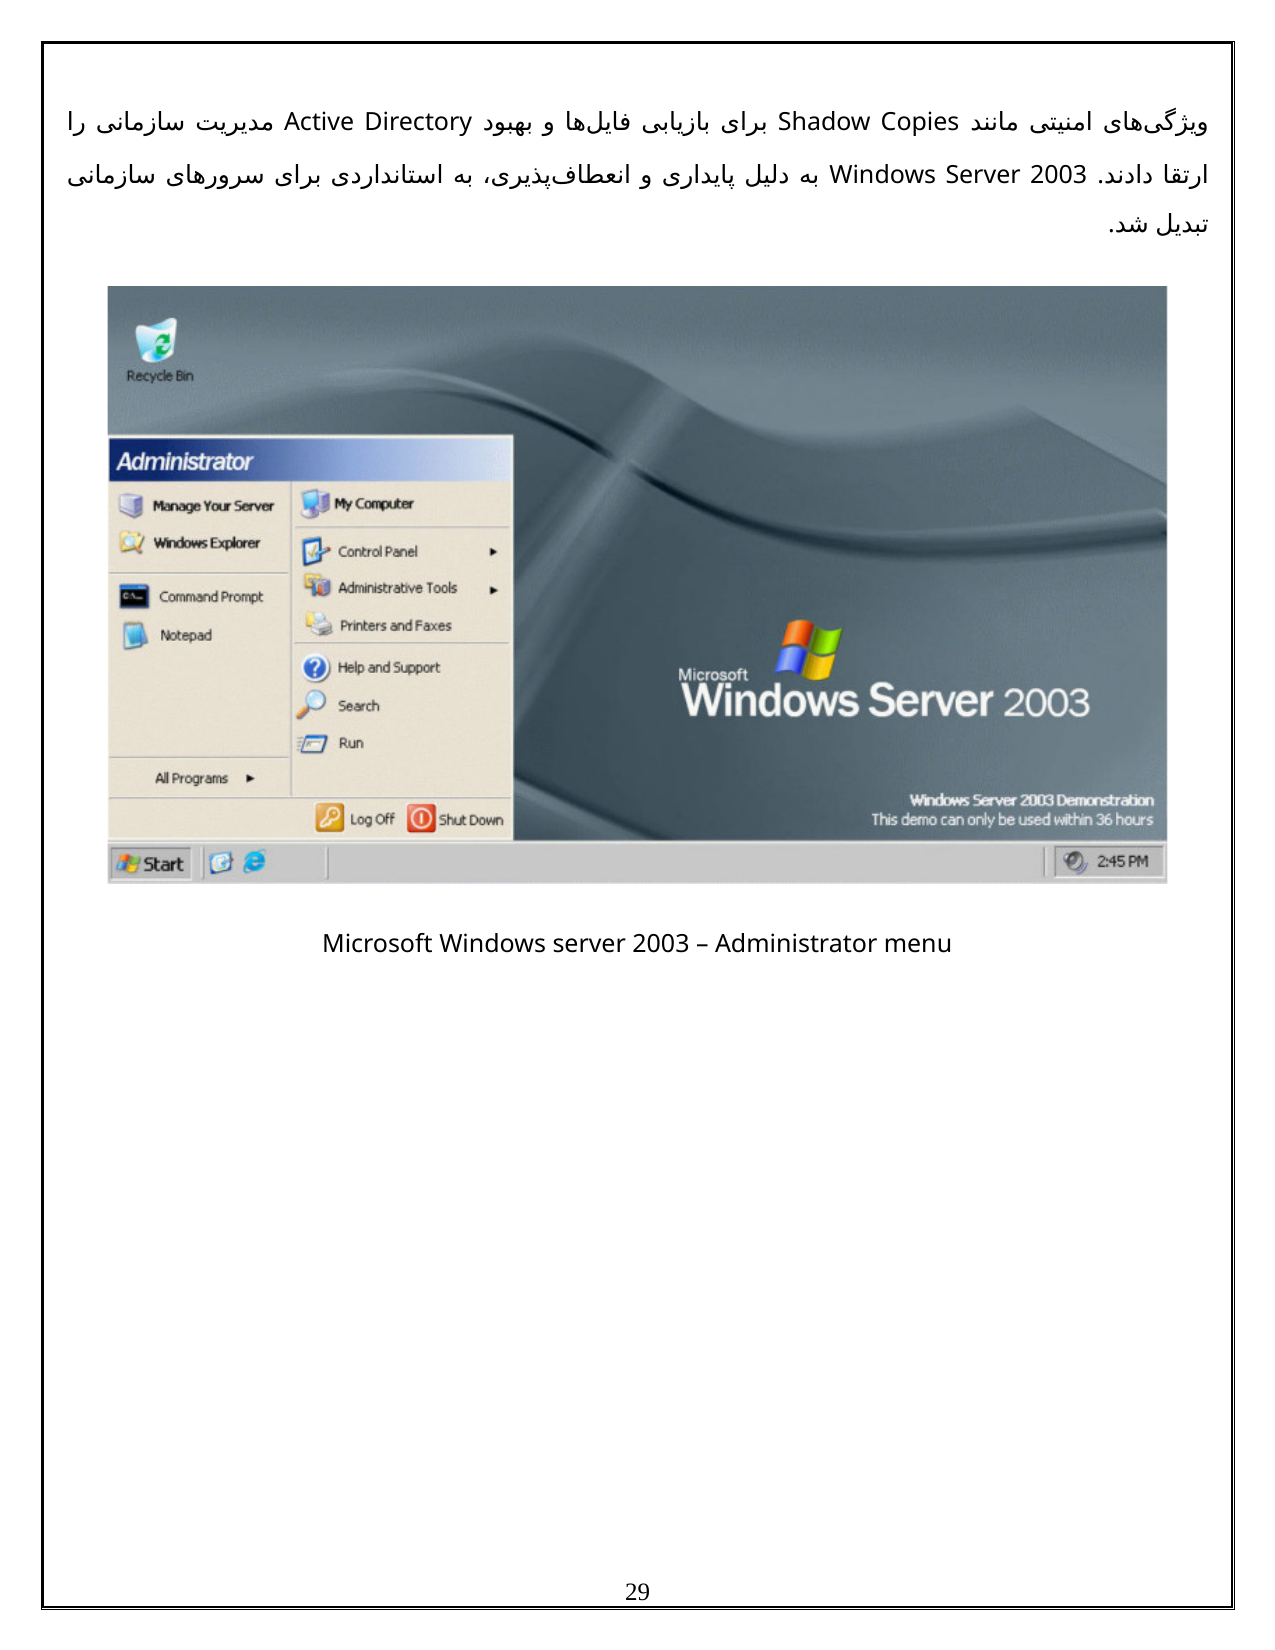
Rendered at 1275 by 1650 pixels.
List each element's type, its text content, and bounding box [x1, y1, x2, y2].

text Windows Server 2003 نسبت به Windows 2000 Server پیشرفت‌های قابل‌توجهی در امنیت و مدیریت شبکه ارائه داد. این نسخه مفهوم نقش‌های سرور (Server Roles) را معرفی کرد که پیکربندی سرور را برای وظایف خاص (مانند فایل سرور یا DNS) ساده‌تر کرد. Internet Information Services (IIS) 6.0 عملکرد وب‌سرور را بهبود بخشید، و پشتیبانی از معماری ۶۴ بیتی (x64) امکان اجرای برنامه‌های سنگین‌تر را فراهم کرد. ویژگی‌های امنیتی مانند Shadow Copies برای بازیابی فایل‌ها و بهبود Active Directory مدیریت سازمانی را ارتقا دادند. Windows Server 2003 به دلیل پایداری و انعطاف‌پذیری، به استانداردی برای سرورهای سازمانی تبدیل شد. [66, 104, 1209, 243]
picture [107, 286, 1168, 884]
text Microsoft Windows server 2003 – Administrator menu [66, 274, 1209, 960]
